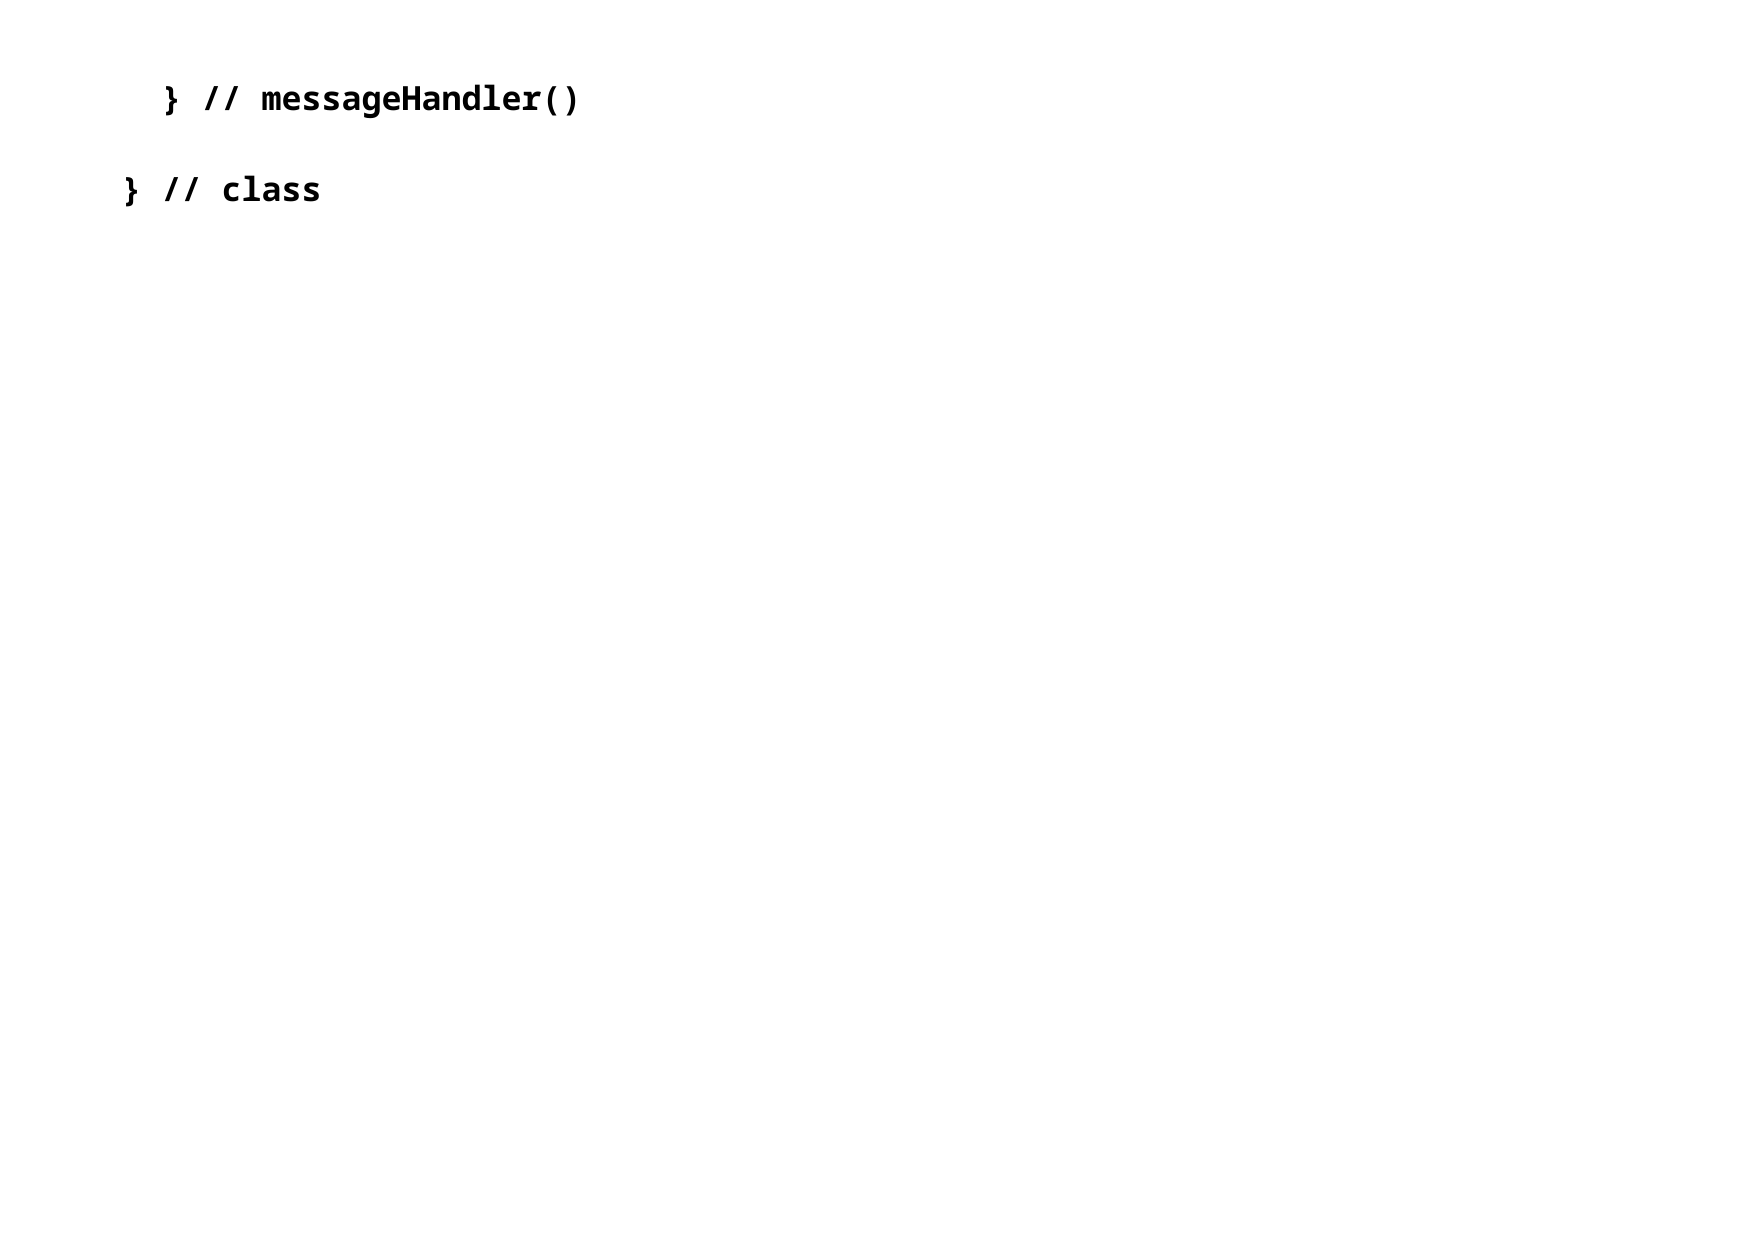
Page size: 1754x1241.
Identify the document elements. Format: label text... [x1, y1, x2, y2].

table_cell } // messageHandler() } // class [96, 24, 897, 217]
table_cell [898, 24, 1699, 217]
